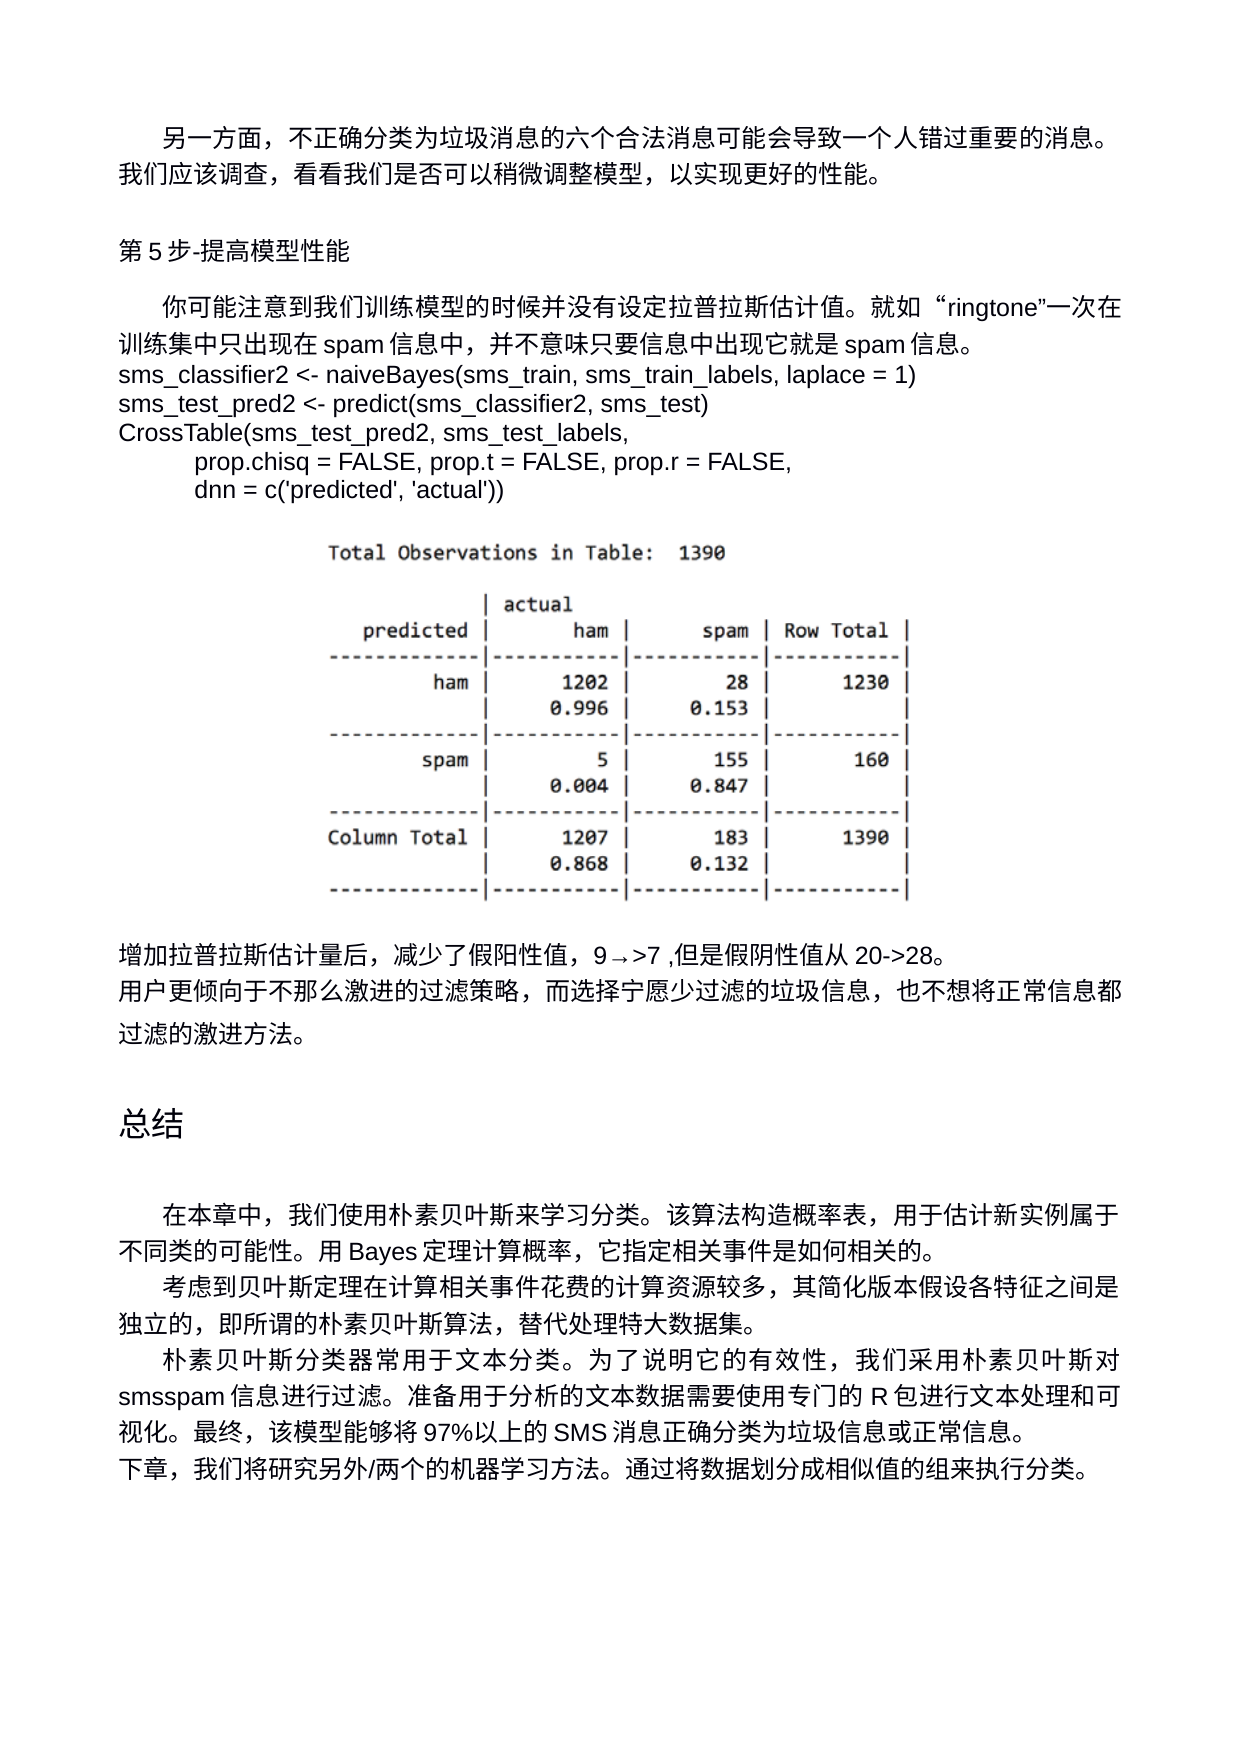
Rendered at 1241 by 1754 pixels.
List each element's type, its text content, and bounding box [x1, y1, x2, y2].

text 朴素贝叶斯分类器常用于文本分类。为了说明它的有效性，我们采用朴素贝叶斯对smsspam信息进行过滤。准备用于分析的文本数据需要使用专门的R包进行文本处理和可视化。最终，该模型能够将97%以上的SMS消息正确分类为垃圾信息或正常信息。 [118, 1340, 1122, 1449]
text 下章，我们将研究另外/两个的机器学习方法。通过将数据划分成相似值的组来执行分类。 [118, 1449, 1122, 1485]
text sms_test_pred2 <- predict(sms_classifier2, sms_test) [118, 389, 1122, 418]
text CrossTable(sms_test_pred2, sms_test_labels, [118, 418, 1122, 447]
text dnn = c('predicted', 'actual')) [118, 475, 1122, 504]
text 增加拉普拉斯估计量后，减少了假阳性值，9→>7 ,但是假阴性值从20->28。 [118, 935, 1122, 972]
subtitle 第5步-提高模型性能 [118, 232, 1122, 268]
text 考虑到贝叶斯定理在计算相关事件花费的计算资源较多，其简化版本假设各特征之间是独立的，即所谓的朴素贝叶斯算法，替代处理特大数据集。 [118, 1268, 1122, 1340]
subtitle 总结 [118, 1098, 1122, 1146]
text 另一方面，不正确分类为垃圾消息的六个合法消息可能会导致一个人错过重要的消息。我们应该调查，看看我们是否可以稍微调整模型，以实现更好的性能。 [118, 118, 1122, 191]
text 你可能注意到我们训练模型的时候并没有设定拉普拉斯估计值。就如“ringtone”一次在训练集中只出现在spam信息中，并不意味只要信息中出现它就是spam信息。 [118, 288, 1122, 360]
text sms_classifier2 <- naiveBayes(sms_train, sms_train_labels, laplace = 1) [118, 360, 1122, 389]
text 在本章中，我们使用朴素贝叶斯来学习分类。该算法构造概率表，用于估计新实例属于不同类的可能性。用Bayes定理计算概率，它指定相关事件是如何相关的。 [118, 1195, 1122, 1268]
text prop.chisq = FALSE, prop.t = FALSE, prop.r = FALSE, [118, 447, 1122, 475]
text 用户更倾向于不那么激进的过滤策略，而选择宁愿少过滤的垃圾信息，也不想将正常信息都过滤的激进方法。 [118, 972, 1122, 1051]
